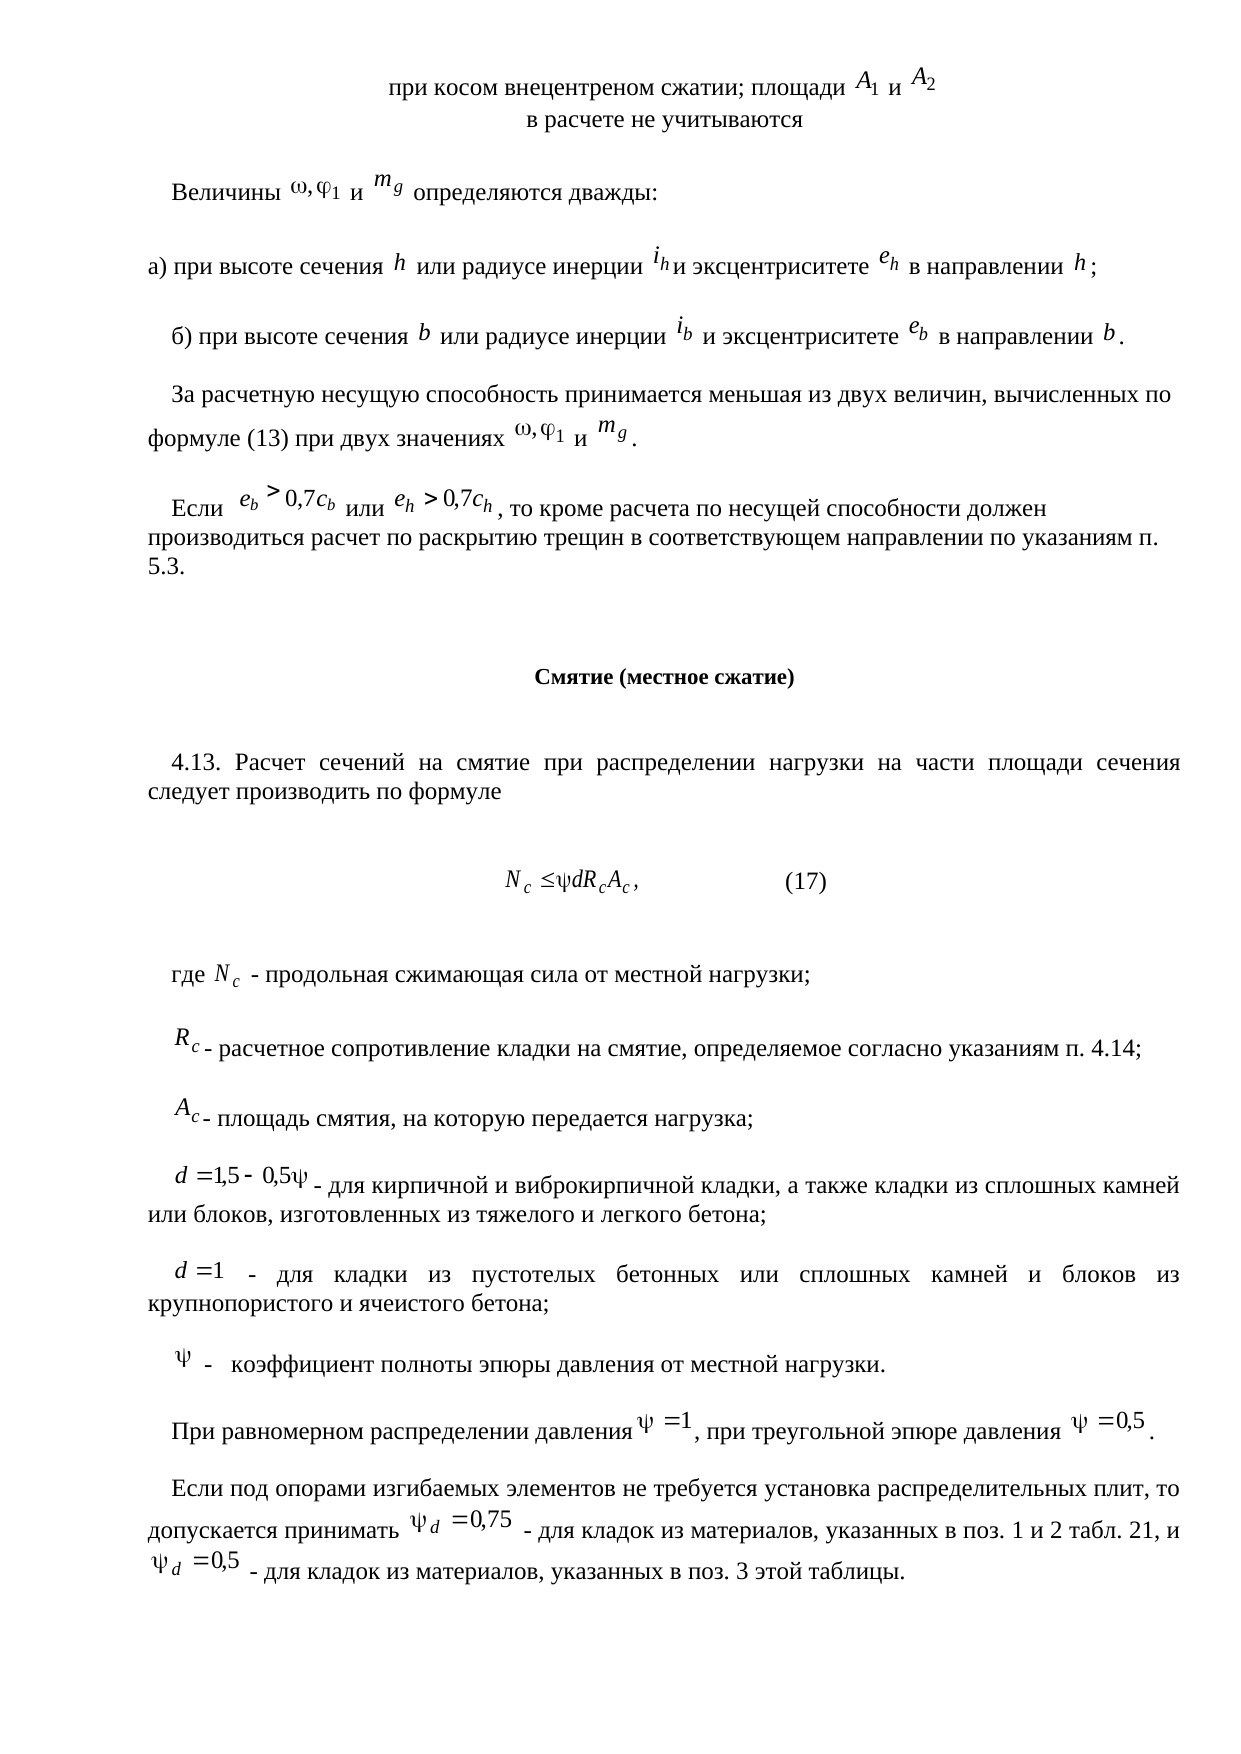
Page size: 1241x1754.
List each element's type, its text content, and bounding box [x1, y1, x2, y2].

text За расчетную несущую способность принимается меньшая из двух величин, вычисленных по формуле (13) при двух значениях и . [148, 379, 1181, 452]
text Величины и определяются дважды: [148, 162, 1181, 210]
text (17) [148, 862, 1181, 898]
text - для кирпичной и виброкирпичной кладки, а также кладки из сплошных камней или блоков, изготовленных из тяжелого и легкого бетона; [148, 1161, 1181, 1227]
text где - продольная сжимающая сила от местной нагрузки; [148, 956, 1181, 992]
text Если под опорами изгибаемых элементов не требуется установка распределительных плит, то допускается принимать - для кладок из материалов, указанных в поз. 1 и 2 табл. 21, и - для кладок из материалов, указанных в поз. 3 этой таблицы. [148, 1473, 1181, 1585]
text а) при высоте сечения или радиусе инерции и эксцентриситете в направлении ; [148, 238, 1181, 280]
text - для кладки из пустотелых бетонных или сплошных камней и блоков из крупнопористого и ячеистого бетона; [148, 1256, 1181, 1317]
text в расчете не учитываются [148, 104, 1181, 133]
text б) при высоте сечения или радиусе инерции и эксцентриситете в направлении . [148, 308, 1181, 350]
subtitle Смятие (местное сжатие) [148, 663, 1181, 690]
text - коэффициент полноты эпюры давления от местной нагрузки. [148, 1346, 1181, 1378]
text - расчетное сопротивление кладки на смятие, определяемое согласно указаниям п. 4.14; [148, 1020, 1181, 1062]
text - площадь смятия, на которую передается нагрузка; [148, 1090, 1181, 1132]
text При равномерном распределении давления, при треугольной эпюре давления . [148, 1406, 1181, 1445]
text при косом внецентреном сжатии; площади и [148, 59, 1181, 104]
text 4.13. Расчет сечений на смятие при распределении нагрузки на части площади сечения следует производить по формуле [148, 747, 1181, 805]
text Если или , то кроме расчета по несущей способности должен производиться расчет по раскрытию трещин в соответствующем направлении по указаниям п. 5.3. [148, 481, 1181, 579]
